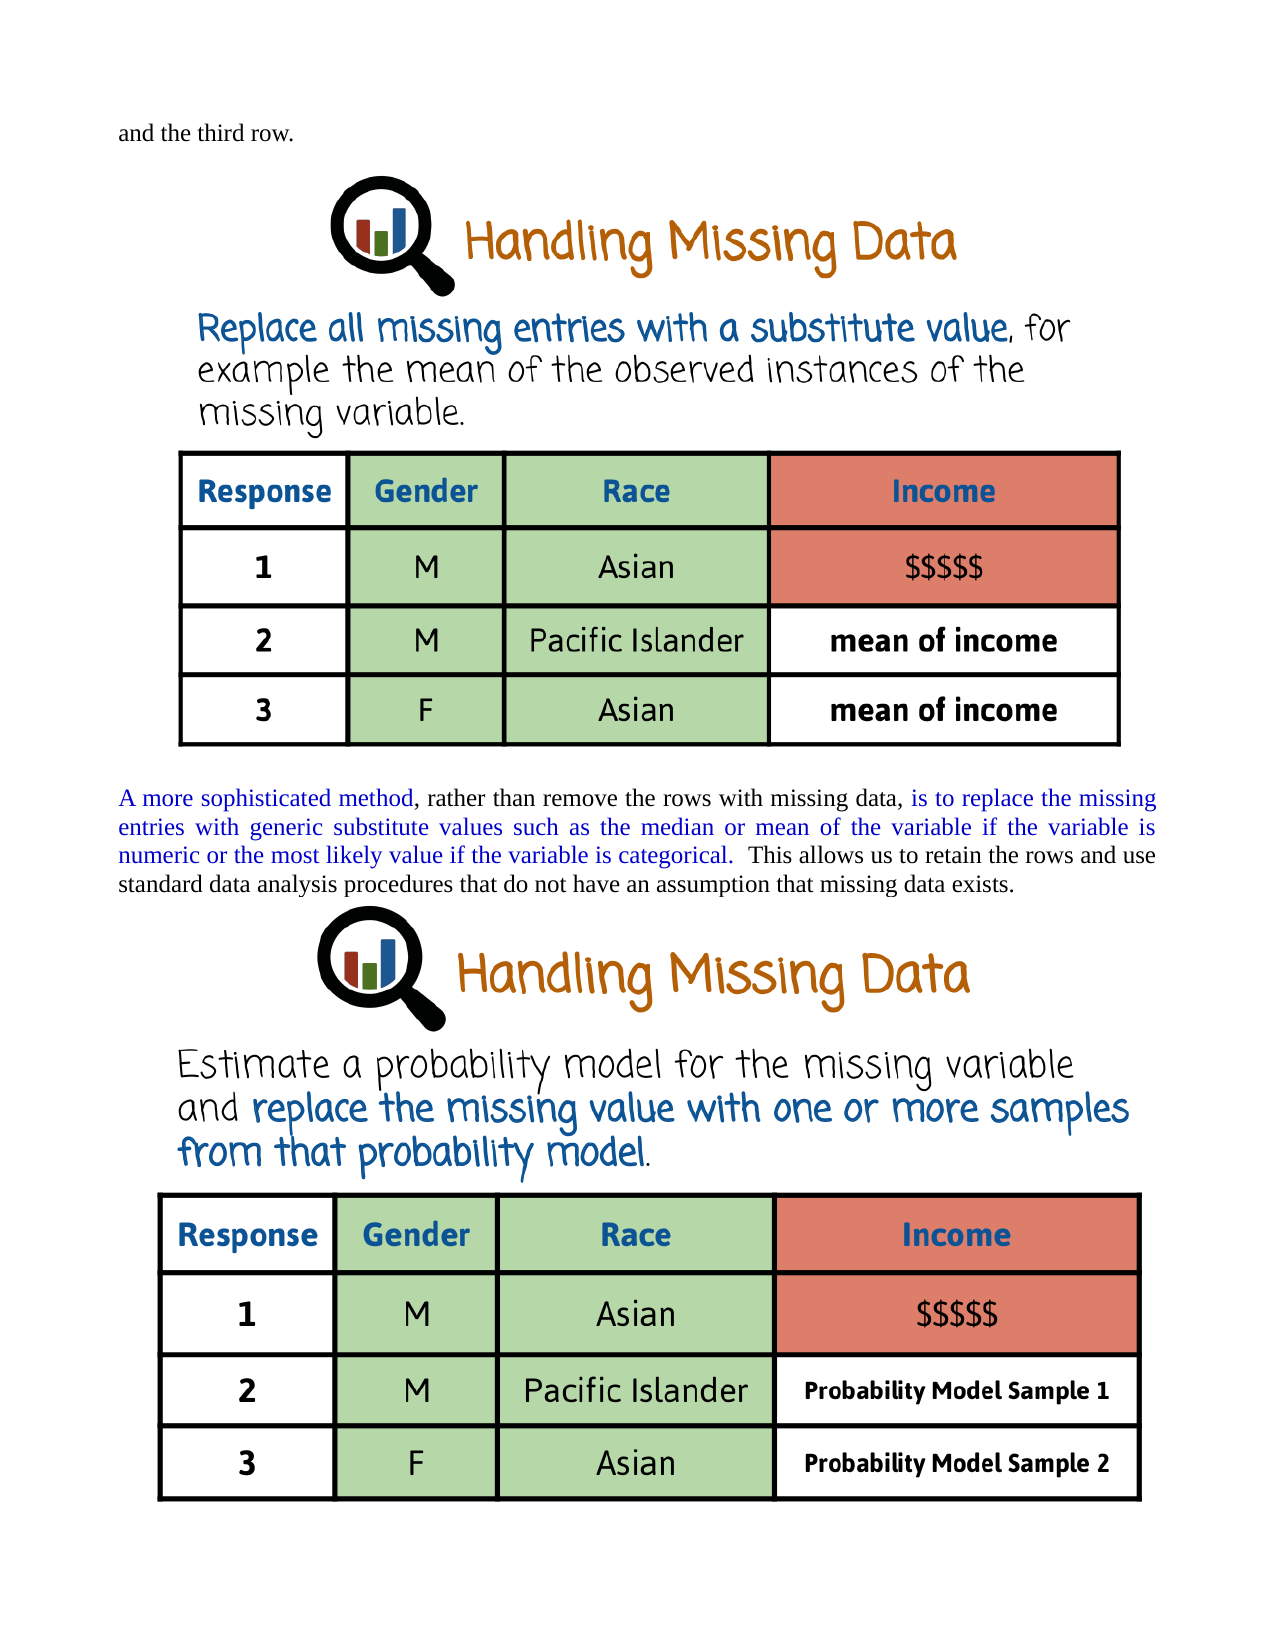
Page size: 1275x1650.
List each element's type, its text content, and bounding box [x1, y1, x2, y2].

picture [118, 897, 1157, 1511]
text and the third row. [118, 118, 1157, 147]
text A more sophisticated method, rather than remove the rows with missing data, is to replace the missing entries with generic substitute values such as the median or mean of the variable if the variable is numeric or the most likely value if the variable is categorical. This allows us to retain the rows and use standard data analysis procedures that do not have an assumption that missing data exists. [118, 783, 1157, 897]
picture [118, 175, 1157, 755]
